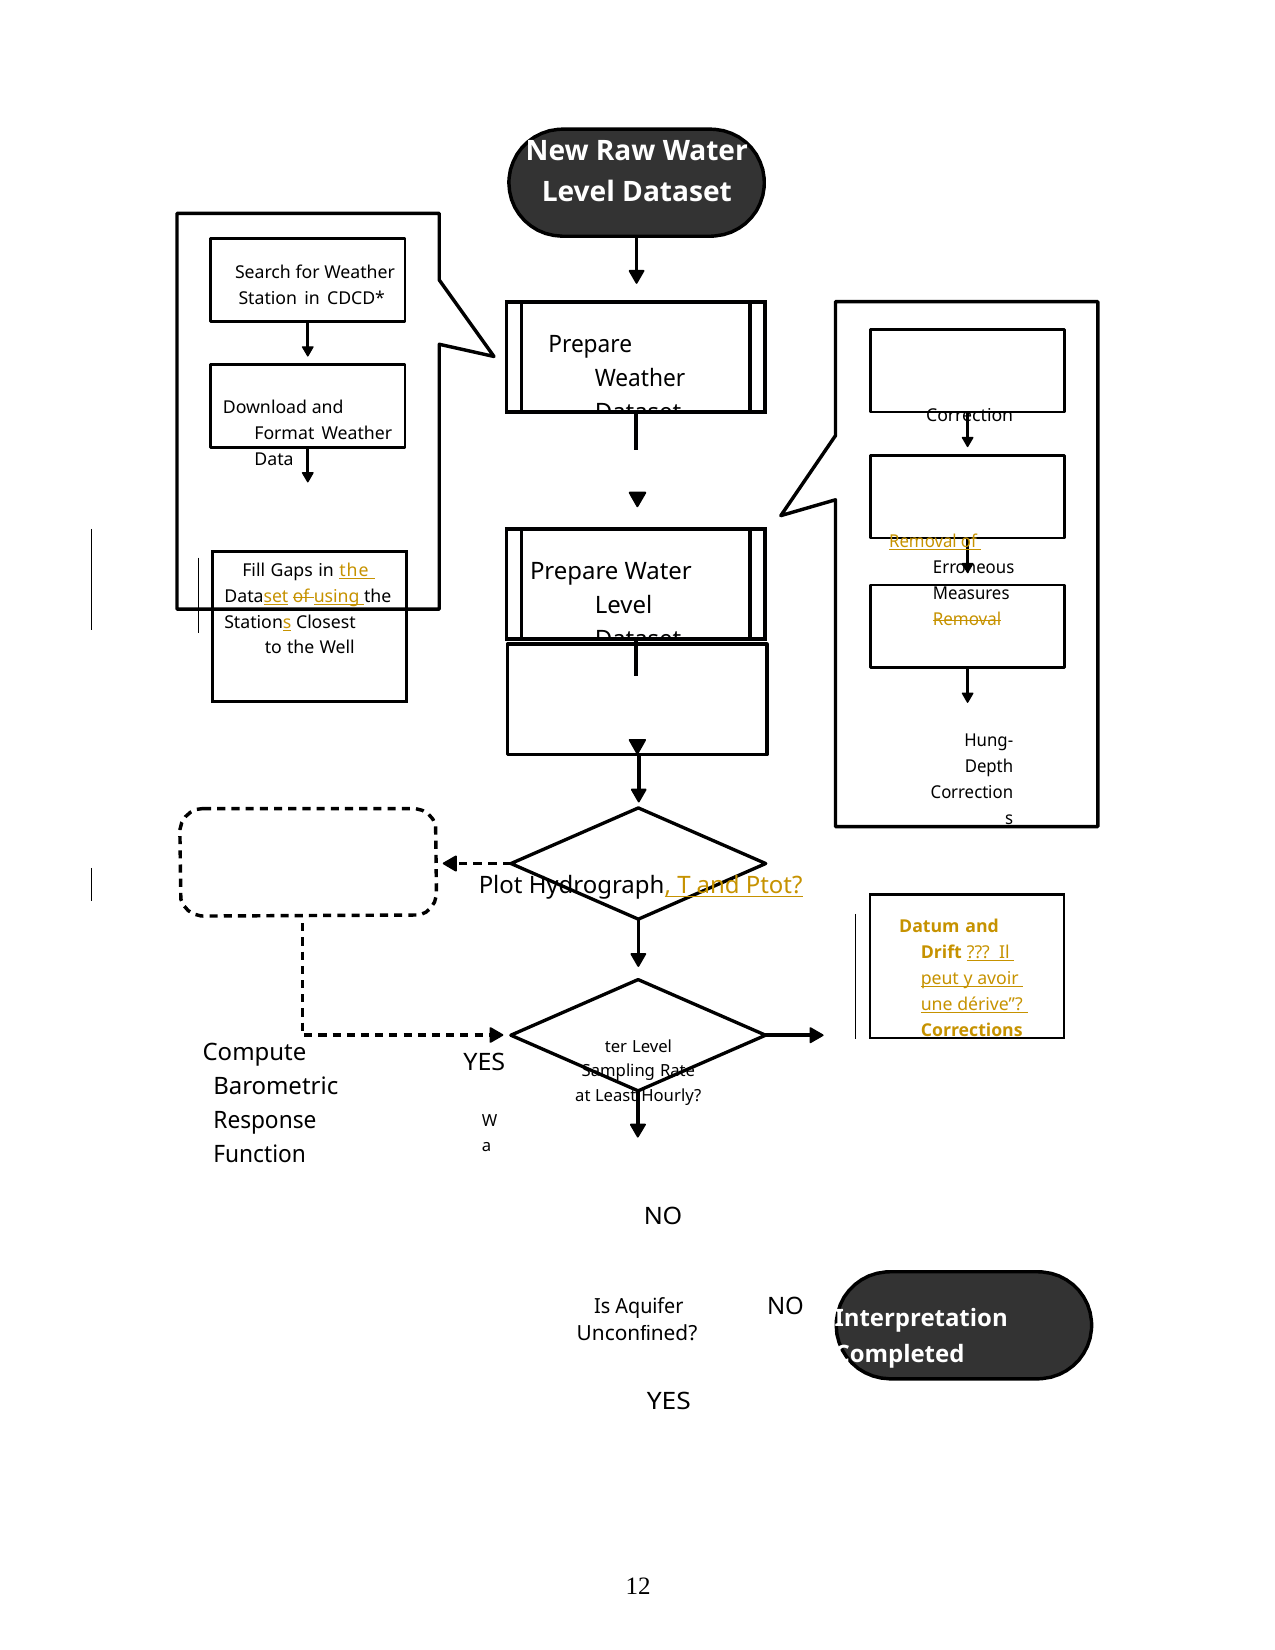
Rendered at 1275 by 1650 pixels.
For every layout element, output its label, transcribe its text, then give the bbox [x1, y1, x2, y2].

text Search for Weather Station in CDCD* [235, 259, 433, 309]
text Prepare Weather Dataset [548, 327, 724, 410]
text Plot Hydrograph, T and Ptot? [112, 868, 1169, 901]
text to the Well [264, 635, 407, 659]
text Download and Format Weather Data [223, 395, 393, 471]
text Compute Barometric Response Function [202, 1034, 415, 1169]
text Is Aquifer NO [229, 1292, 844, 1321]
text Unconﬁned? [136, 1321, 838, 1346]
text Correction [926, 402, 1169, 426]
text Unconﬁned? [1090, 1321, 1137, 1346]
text Hung-Depth Corrections [918, 728, 1013, 829]
text Prepare Water Level Dataset [530, 554, 742, 637]
text Fill Gaps in the Dataset using the Stations Closest [224, 557, 394, 633]
text Water Level Sampling Rate at Least Hourly? [574, 1034, 702, 1106]
text Is Aquifer NO [1083, 1292, 1169, 1321]
text Datum and Drift ??? Il peut y avoir une dérive”? Corrections [899, 914, 1031, 1038]
text YES [463, 1044, 508, 1077]
text YES [168, 1384, 1169, 1417]
text NO [157, 1199, 1169, 1231]
text Removal of Erroneous Measures [889, 529, 1045, 630]
